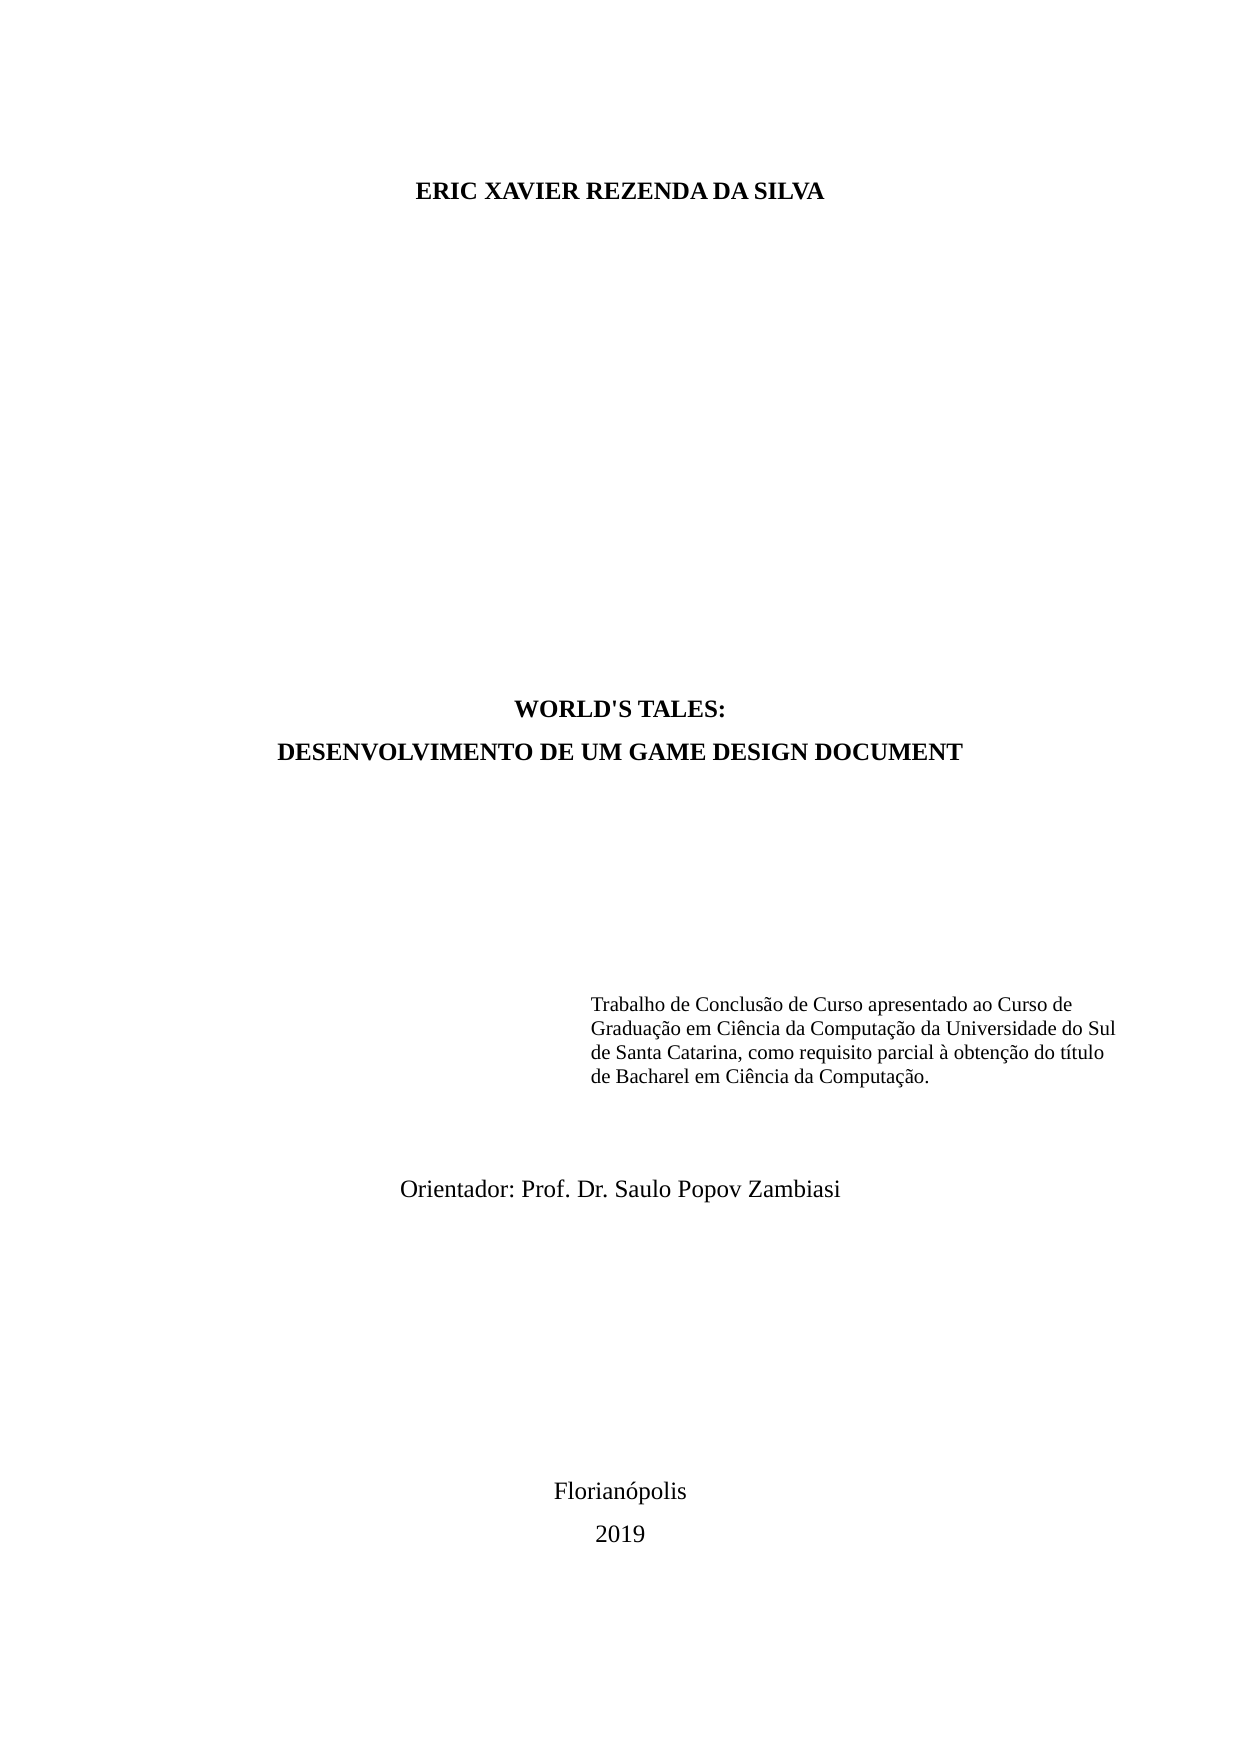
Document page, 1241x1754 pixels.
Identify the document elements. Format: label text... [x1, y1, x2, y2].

text Orientador: Prof. Dr. Saulo Popov Zambiasi [118, 1174, 1122, 1203]
text 2019 [118, 1519, 1122, 1548]
text Florianópolis [118, 1476, 1122, 1505]
text Trabalho de Conclusão de Curso apresentado ao Curso de Graduação em Ciência da Computação da Universidade do Sul de Santa Catarina, como requisito parcial à obtenção do título de Bacharel em Ciência da Computação. [591, 992, 1122, 1088]
text WORLD'S TALES: [118, 694, 1122, 723]
text Desenvolvimento de um game design document [118, 737, 1122, 766]
text ERIC XAVIER REZENDA DA SILVA [118, 176, 1122, 205]
